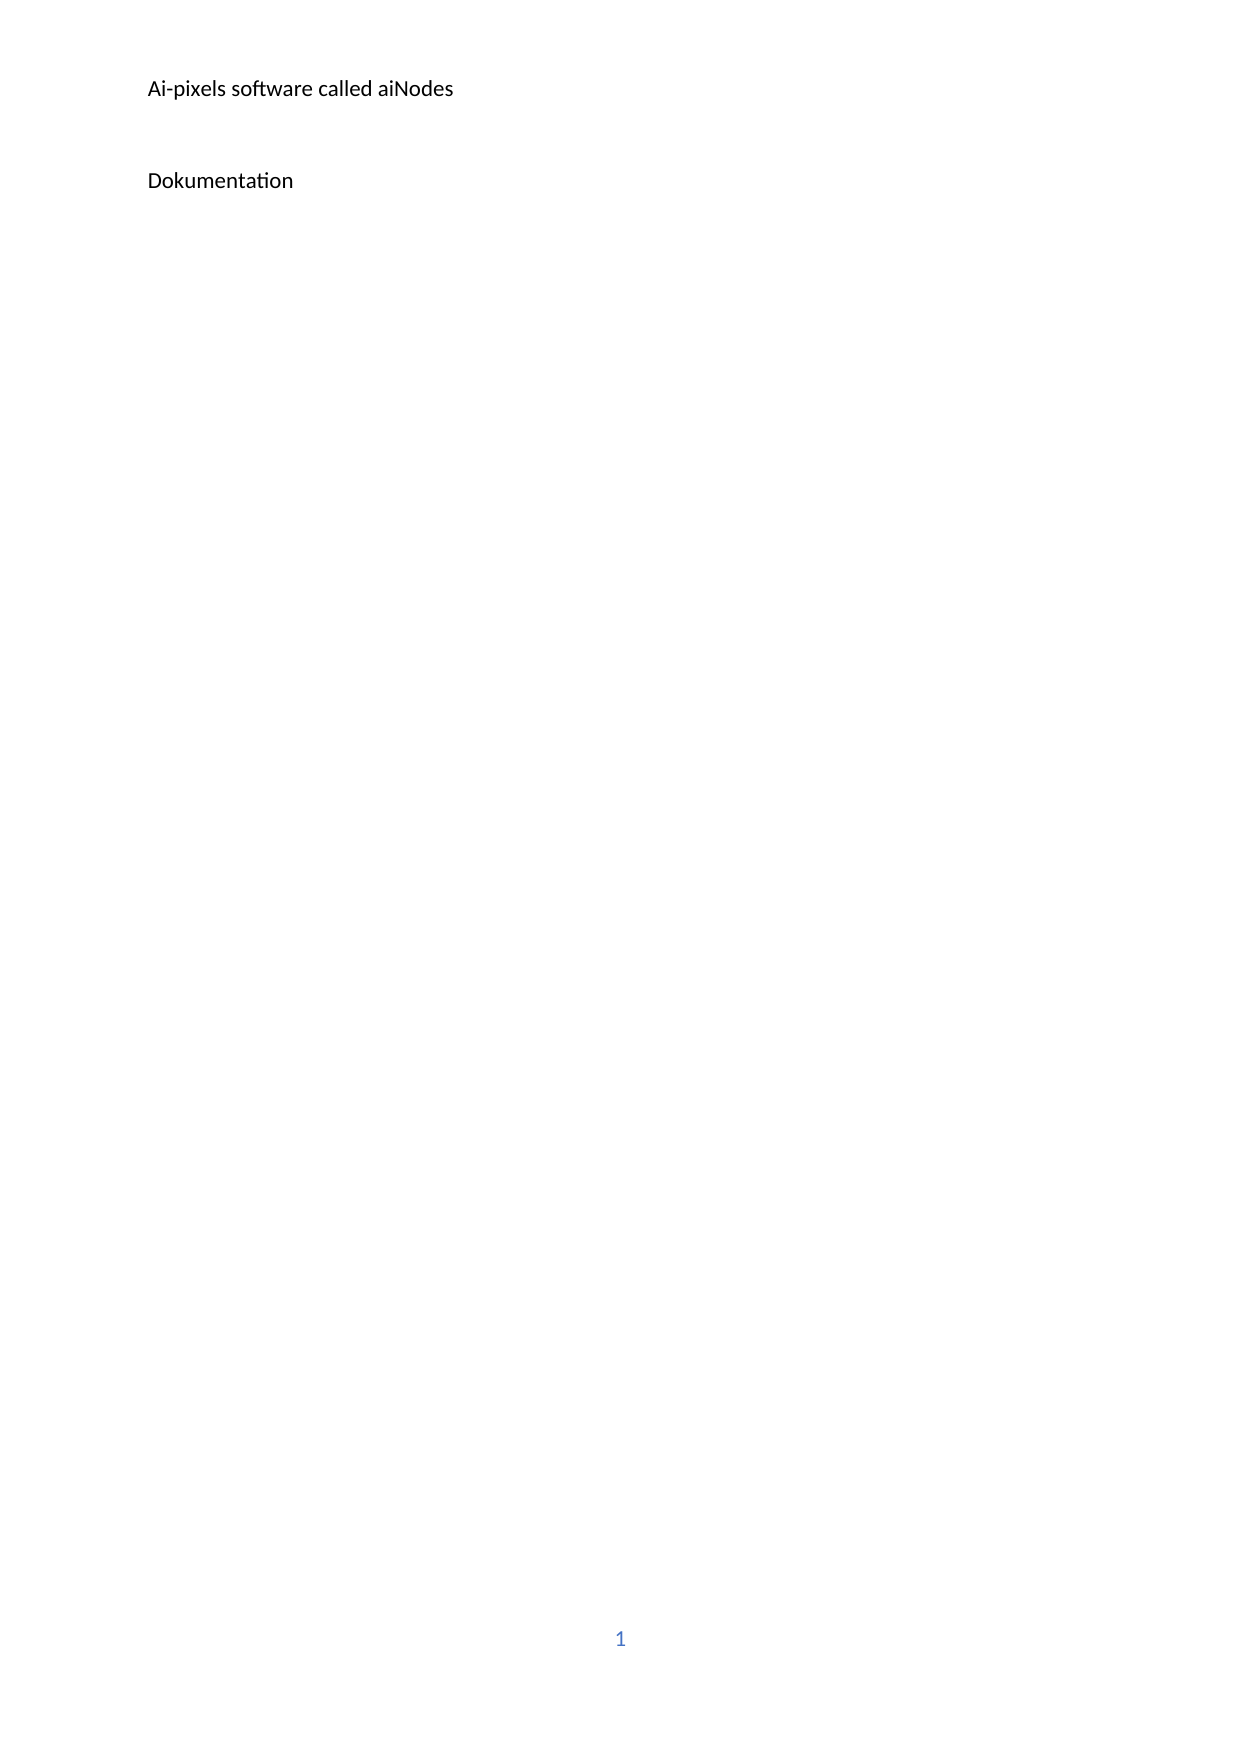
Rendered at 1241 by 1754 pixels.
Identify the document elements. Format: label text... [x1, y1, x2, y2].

text Ai-pixels software called aiNodes [148, 74, 1093, 102]
text Dokumentation [148, 166, 1093, 194]
